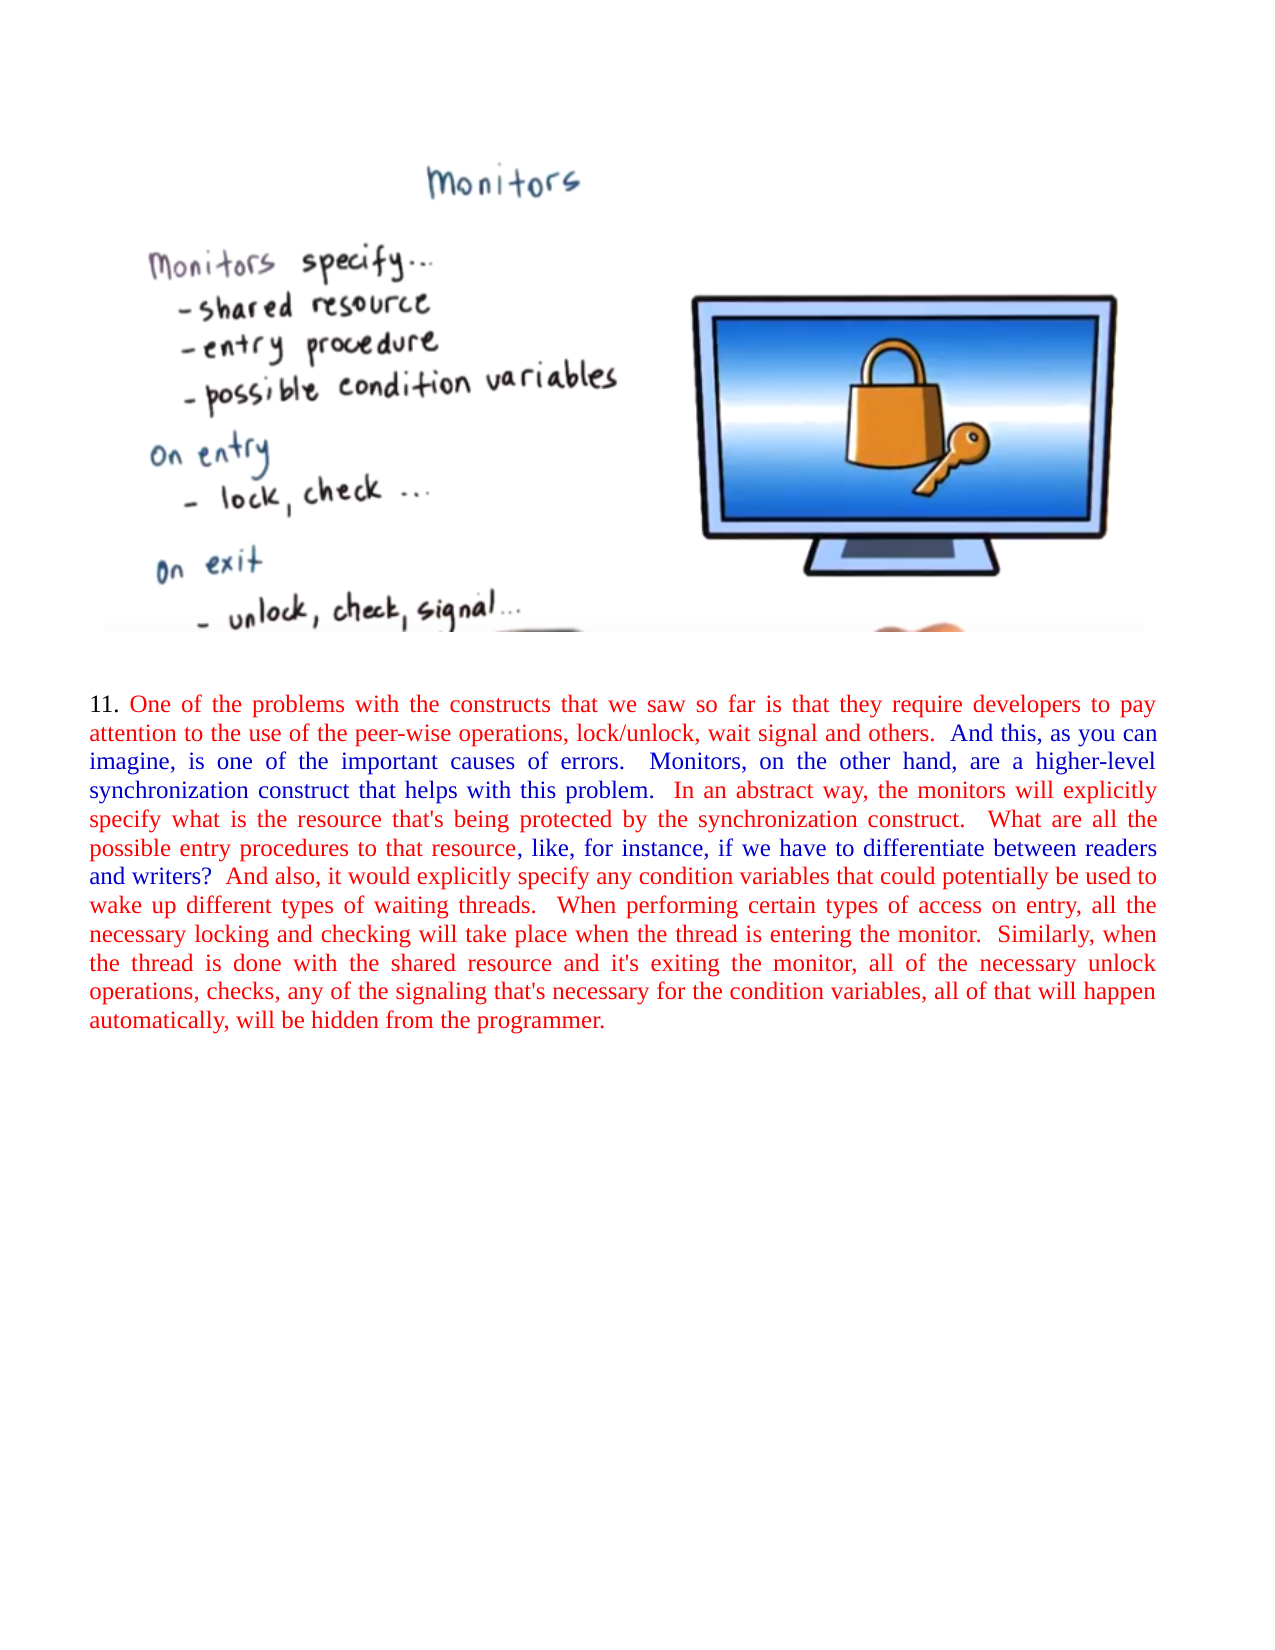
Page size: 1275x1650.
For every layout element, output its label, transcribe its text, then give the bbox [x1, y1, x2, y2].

text 11. One of the problems with the constructs that we saw so far is that they require developers to pay attention to the use of the peer-wise operations, lock/unlock, wait signal and others. And this, as you can imagine, is one of the important causes of errors. Monitors, on the other hand, are a higher-level synchronization construct that helps with this problem. In an abstract way, the monitors will explicitly specify what is the resource that's being protected by the synchronization construct. What are all the possible entry procedures to that resource, like, for instance, if we have to differentiate between readers and writers? And also, it would explicitly specify any condition variables that could potentially be used to wake up different types of waiting threads. When performing certain types of access on entry, all the necessary locking and checking will take place when the thread is entering the monitor. Similarly, when the thread is done with the shared resource and it's exiting the monitor, all of the necessary unlock operations, checks, any of the signaling that's necessary for the condition variables, all of that will happen automatically, will be hidden from the programmer. [89, 689, 1158, 1034]
picture [104, 146, 1143, 632]
